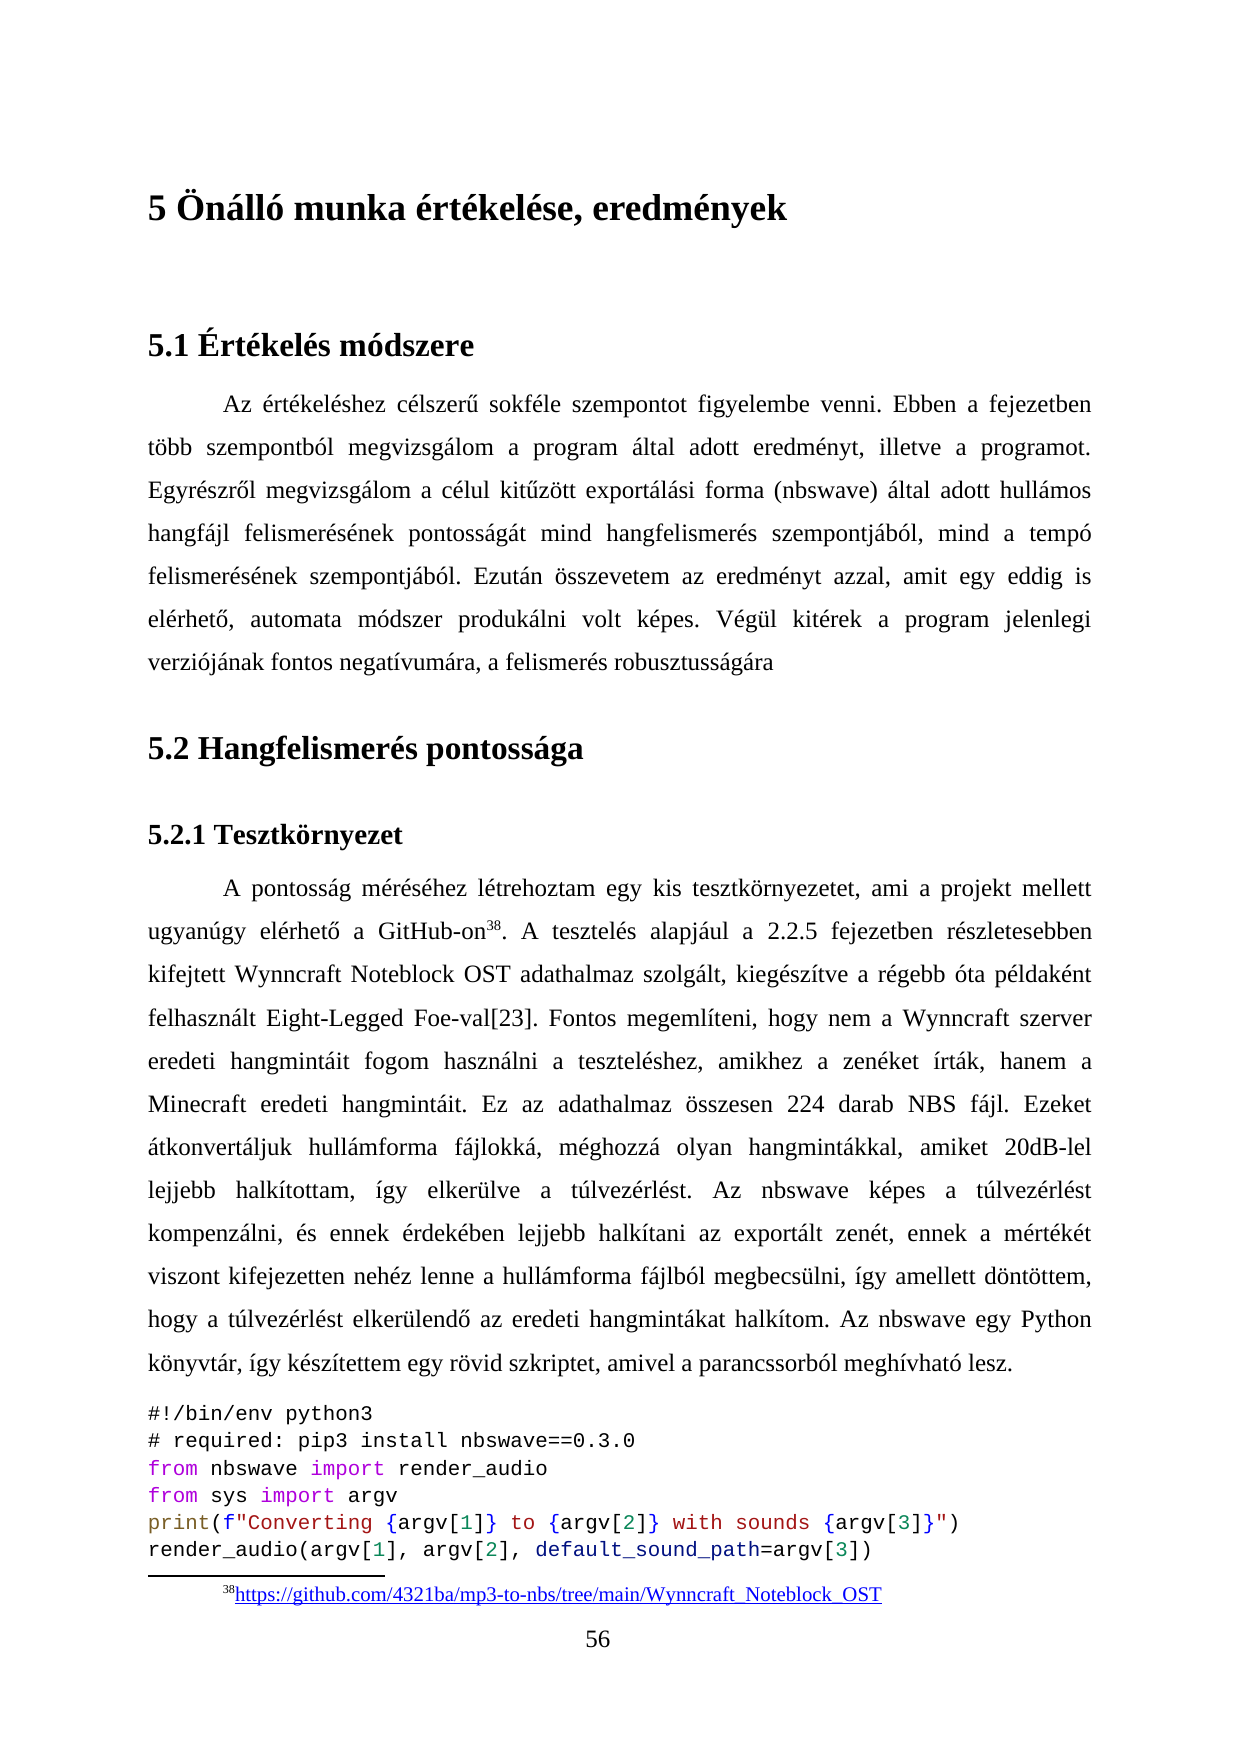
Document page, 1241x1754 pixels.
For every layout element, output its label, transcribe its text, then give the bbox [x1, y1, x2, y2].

text from sys import argv [148, 1485, 1092, 1508]
text render_audio(argv[1], argv[2], default_sound_path=argv[3]) [148, 1539, 1092, 1563]
text # required: pip3 install nbswave==0.3.0 [148, 1431, 1092, 1454]
subtitle Önálló munka értékelése, eredmények [148, 185, 1092, 228]
text from nbswave import render_audio [148, 1458, 1092, 1481]
subtitle Értékelés módszere [148, 325, 1092, 363]
text #!/bin/env python3 [148, 1403, 1092, 1427]
subtitle Hangfelismerés pontossága [148, 728, 1092, 766]
text A pontosság méréséhez létrehoztam egy kis tesztkörnyezetet, ami a projekt mellett ugyanúgy elérhető a GitHub-on. A tesztelés alapjául a 2.2.5 fejezetben részletesebben kifejtett Wynncraft Noteblock OST adathalmaz szolgált, kiegészítve a régebb óta példaként felhasznált Eight-Legged Foe-val[23]. Fontos megemlíteni, hogy nem a Wynncraft szerver eredeti hangmintáit fogom használni a teszteléshez, amikhez a zenéket írták, hanem a Minecraft eredeti hangmintáit. Ez az adathalmaz összesen 224 darab NBS fájl. Ezeket átkonvertáljuk hullámforma fájlokká, méghozzá olyan hangmintákkal, amiket 20dB-lel lejjebb halkítottam, így elkerülve a túlvezérlést. Az nbswave képes a túlvezérlést kompenzálni, és ennek érdekében lejjebb halkítani az exportált zenét, ennek a mértékét viszont kifejezetten nehéz lenne a hullámforma fájlból megbecsülni, így amellett döntöttem, hogy a túlvezérlést elkerülendő az eredeti hangmintákat halkítom. Az nbswave egy Python könyvtár, így készítettem egy rövid szkriptet, amivel a parancssorból meghívható lesz. [148, 873, 1092, 1376]
text print(f"Converting {argv[1]} to {argv[2]} with sounds {argv[3]}") [148, 1512, 1092, 1536]
text https://github.com/4321ba/mp3-to-nbs/tree/main/Wynncraft_Noteblock_OST [148, 1582, 1092, 1606]
text Az értékeléshez célszerű sokféle szempontot figyelembe venni. Ebben a fejezetben több szempontból megvizsgálom a program által adott eredményt, illetve a programot. Egyrészről megvizsgálom a célul kitűzött exportálási forma (nbswave) által adott hullámos hangfájl felismerésének pontosságát mind hangfelismerés szempontjából, mind a tempó felismerésének szempontjából. Ezután összevetem az eredményt azzal, amit egy eddig is elérhető, automata módszer produkálni volt képes. Végül kitérek a program jelenlegi verziójának fontos negatívumára, a felismerés robusztusságára [148, 389, 1092, 676]
subtitle Tesztkörnyezet [148, 817, 1092, 850]
